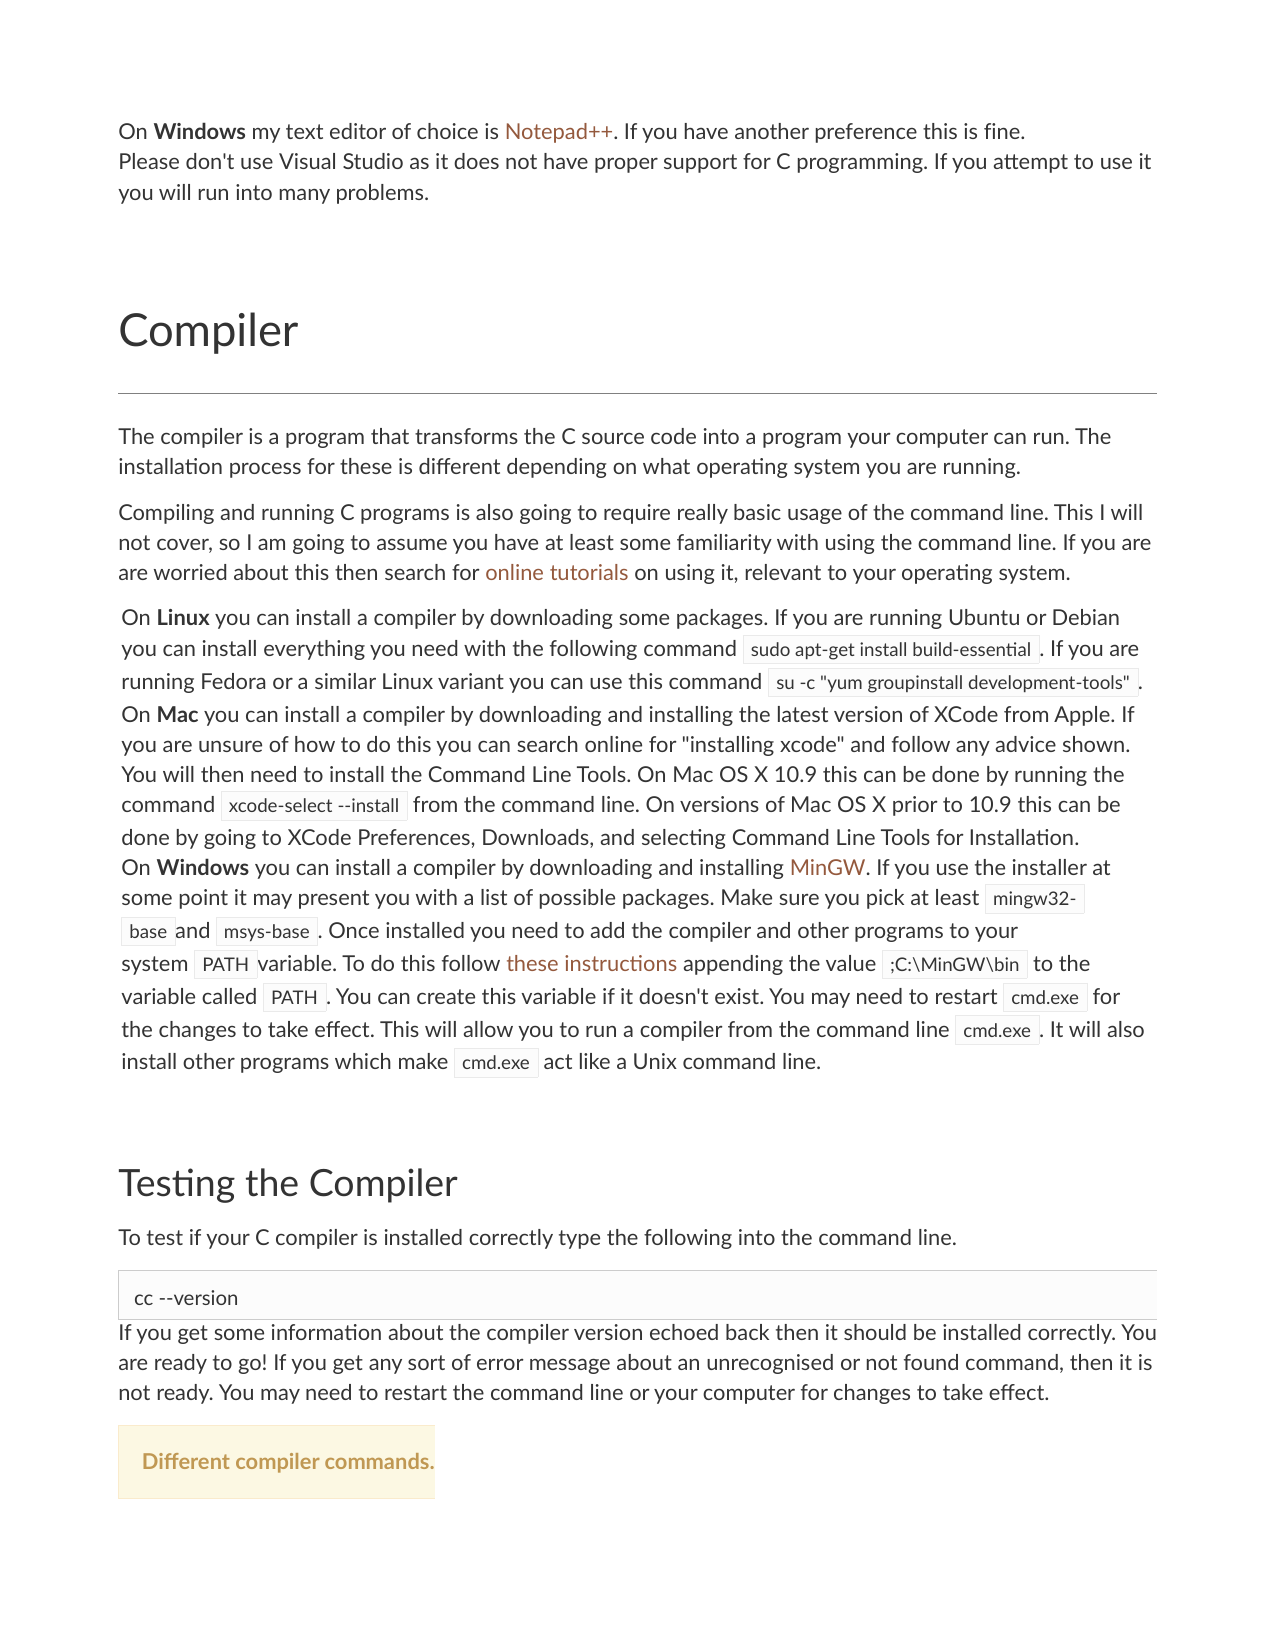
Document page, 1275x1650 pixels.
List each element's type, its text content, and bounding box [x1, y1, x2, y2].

text Compiling and running C programs is also going to require really basic usage of the command line. This I will not cover, so I am going to assume you have at least some familiarity with using the command line. If you are are worried about this then search for online tutorials on using it, relevant to your operating system. [118, 498, 1157, 585]
text On Windows you can install a compiler by downloading and installing MinGW. If you use the installer at some point it may present you with a list of possible packages. Make sure you pick at least mingw32-baseand msys-base. Once installed you need to add the compiler and other programs to your system PATHvariable. To do this follow these instructions appending the value ;C:\MinGW\bin to the variable called PATH. You can create this variable if it doesn't exist. You may need to restart cmd.exe for the changes to take effect. This will allow you to run a compiler from the command line cmd.exe. It will also install other programs which make cmd.exe act like a Unix command line. [121, 854, 1154, 1077]
text cc --version [119, 1271, 1157, 1319]
text Different compiler commands. [118, 1424, 1157, 1498]
text If you get some information about the compiler version echoed back then it should be installed correctly. You are ready to go! If you get any sort of error message about an unrecognised or not found command, then it is not ready. You may need to restart the command line or your computer for changes to take effect. [118, 1320, 1157, 1405]
text To test if your C compiler is installed correctly type the following into the command line. [118, 1224, 1157, 1251]
text On Mac you can install a compiler by downloading and installing the latest version of XCode from Apple. If you are unsure of how to do this you can search online for "installing xcode" and follow any advice shown. You will then need to install the Command Line Tools. On Mac OS X 10.9 this can be done by running the command xcode-select --install from the command line. On versions of Mac OS X prior to 10.9 this can be done by going to XCode Preferences, Downloads, and selecting Command Line Tools for Installation. [121, 700, 1154, 850]
text On Linux you can install a compiler by downloading some packages. If you are running Ubuntu or Debian you can install everything you need with the following command sudo apt-get install build-essential. If you are running Fedora or a similar Linux variant you can use this command su -c "yum groupinstall development-tools". [121, 604, 1154, 696]
subtitle Testing the Compiler [118, 1159, 1157, 1204]
text On Windows my text editor of choice is Notepad++. If you have another preference this is fine. Please don't use Visual Studio as it does not have proper support for C programming. If you attempt to use it you will run into many problems. [118, 118, 1157, 204]
subtitle Compiler [118, 302, 1157, 357]
text The compiler is a program that transforms the C source code into a program your computer can run. The installation process for these is different depending on what operating system you are running. [118, 422, 1157, 479]
